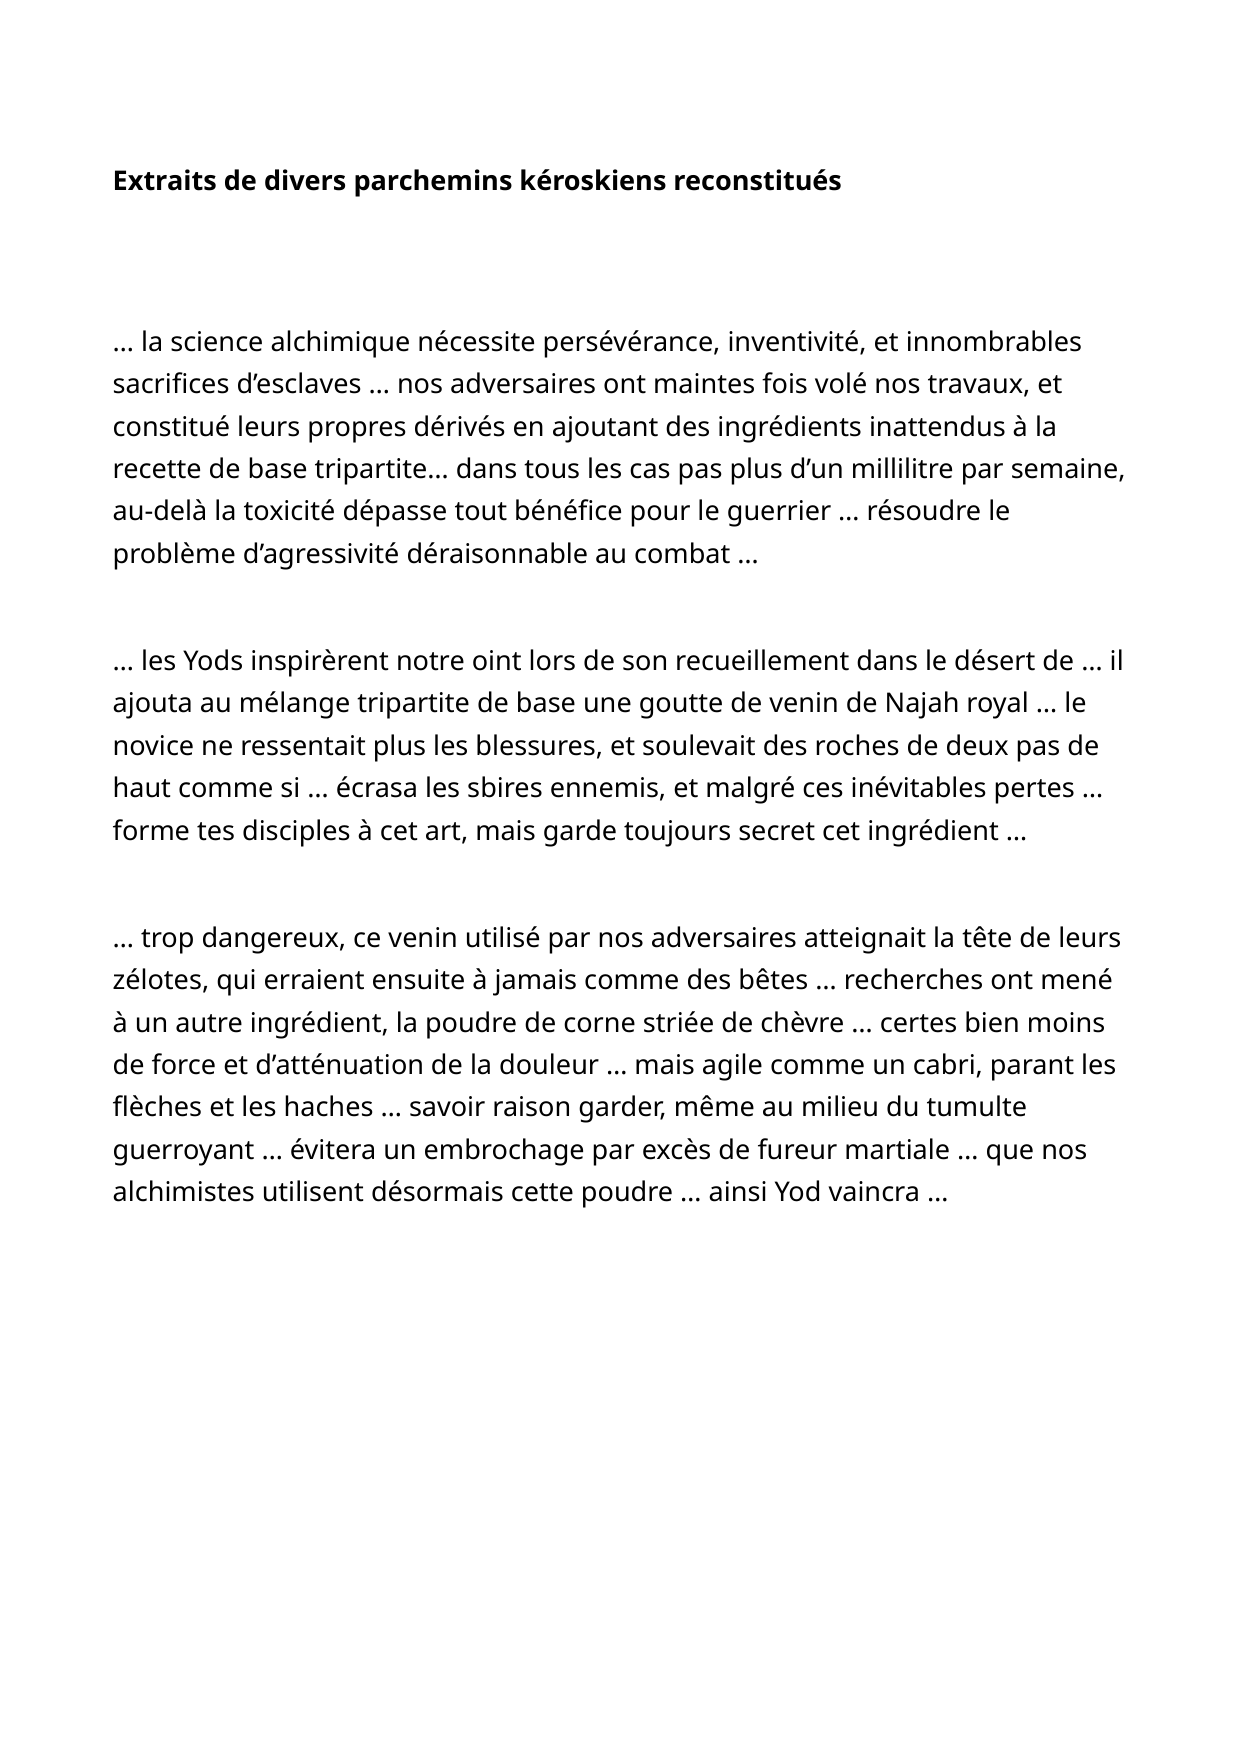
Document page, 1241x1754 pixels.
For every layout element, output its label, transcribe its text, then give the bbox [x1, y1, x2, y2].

text … trop dangereux, ce venin utilisé par nos adversaires atteignait la tête de leurs zélotes, qui erraient ensuite à jamais comme des bêtes … recherches ont mené à un autre ingrédient, la poudre de corne striée de chèvre … certes bien moins de force et d’atténuation de la douleur … mais agile comme un cabri, parant les flèches et les haches … savoir raison garder, même au milieu du tumulte guerroyant … évitera un embrochage par excès de fureur martiale … que nos alchimistes utilisent désormais cette poudre … ainsi Yod vaincra … [112, 918, 1128, 1209]
text … la science alchimique nécessite persévérance, inventivité, et innombrables sacrifices d’esclaves … nos adversaires ont maintes fois volé nos travaux, et constitué leurs propres dérivés en ajoutant des ingrédients inattendus à la recette de base tripartite… dans tous les cas pas plus d’un millilitre par semaine, au-delà la toxicité dépasse tout bénéfice pour le guerrier … résoudre le problème d’agressivité déraisonnable au combat … [112, 322, 1128, 571]
text Extraits de divers parchemins kéroskiens reconstitués [112, 161, 1128, 198]
text … les Yods inspirèrent notre oint lors de son recueillement dans le désert de … il ajouta au mélange tripartite de base une goutte de venin de Najah royal … le novice ne ressentait plus les blessures, et soulevait des roches de deux pas de haut comme si … écrasa les sbires ennemis, et malgré ces inévitables pertes … forme tes disciples à cet art, mais garde toujours secret cet ingrédient … [112, 641, 1128, 848]
